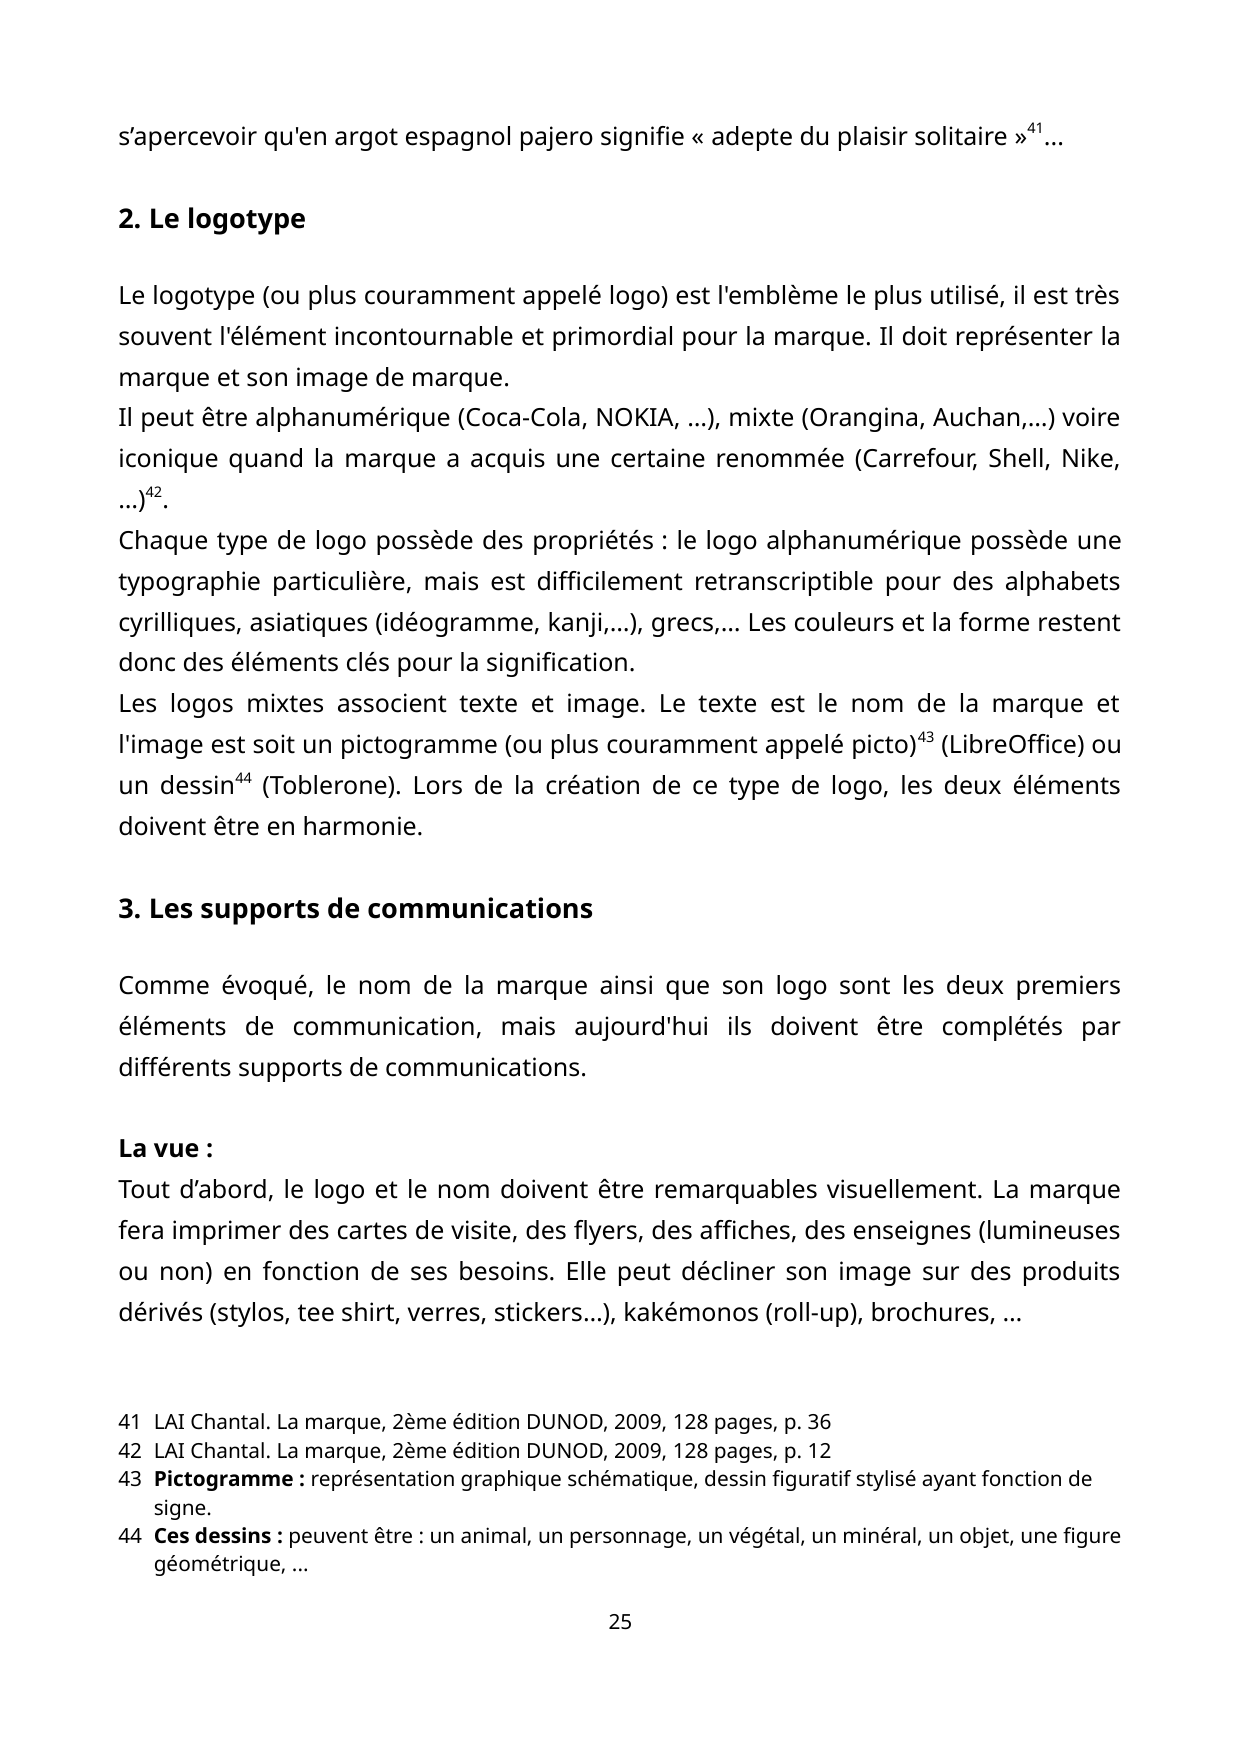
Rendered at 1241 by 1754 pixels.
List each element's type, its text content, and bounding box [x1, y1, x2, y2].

text s’apercevoir qu'en argot espagnol pajero signifie « adepte du plaisir solitaire »... [118, 118, 1122, 152]
text LAI Chantal. La marque, 2ème édition DUNOD, 2009, 128 pages, p. 12 [118, 1436, 1122, 1464]
text Comme évoqué, le nom de la marque ainsi que son logo sont les deux premiers éléments de communication, mais aujourd'hui ils doivent être complétés par différents supports de communications. [118, 968, 1122, 1083]
text Il peut être alphanumérique (Coca-Cola, NOKIA, …), mixte (Orangina, Auchan,…) voire iconique quand la marque a acquis une certaine renommée (Carrefour, Shell, Nike, …). [118, 400, 1122, 516]
text LAI Chantal. La marque, 2ème édition DUNOD, 2009, 128 pages, p. 36 [118, 1407, 1122, 1436]
subtitle Les supports de communications [118, 890, 1122, 927]
text Le logotype (ou plus couramment appelé logo) est l'emblème le plus utilisé, il est très souvent l'élément incontournable et primordial pour la marque. Il doit représenter la marque et son image de marque. [118, 277, 1122, 393]
text Tout d’abord, le logo et le nom doivent être remarquables visuellement. La marque fera imprimer des cartes de visite, des flyers, des affiches, des enseignes (lumineuses ou non) en fonction de ses besoins. Elle peut décliner son image sur des produits dérivés (stylos, tee shirt, verres, stickers…), kakémonos (roll-up), brochures, … [118, 1172, 1122, 1328]
text Chaque type de logo possède des propriétés : le logo alphanumérique possède une typographie particulière, mais est difficilement retranscriptible pour des alphabets cyrilliques, asiatiques (idéogramme, kanji,…), grecs,… Les couleurs et la forme restent donc des éléments clés pour la signification. [118, 522, 1122, 679]
text Ces dessins : peuvent être : un animal, un personnage, un végétal, un minéral, un objet, une figure géométrique, ... [118, 1521, 1122, 1578]
text Pictogramme : représentation graphique schématique, dessin figuratif stylisé ayant fonction de signe. [118, 1464, 1122, 1521]
text La vue : [118, 1131, 1122, 1165]
text Les logos mixtes associent texte et image. Le texte est le nom de la marque et l'image est soit un pictogramme (ou plus couramment appelé picto) (LibreOffice) ou un dessin (Toblerone). Lors de la création de ce type de logo, les deux éléments doivent être en harmonie. [118, 686, 1122, 842]
subtitle Le logotype [118, 200, 1122, 237]
